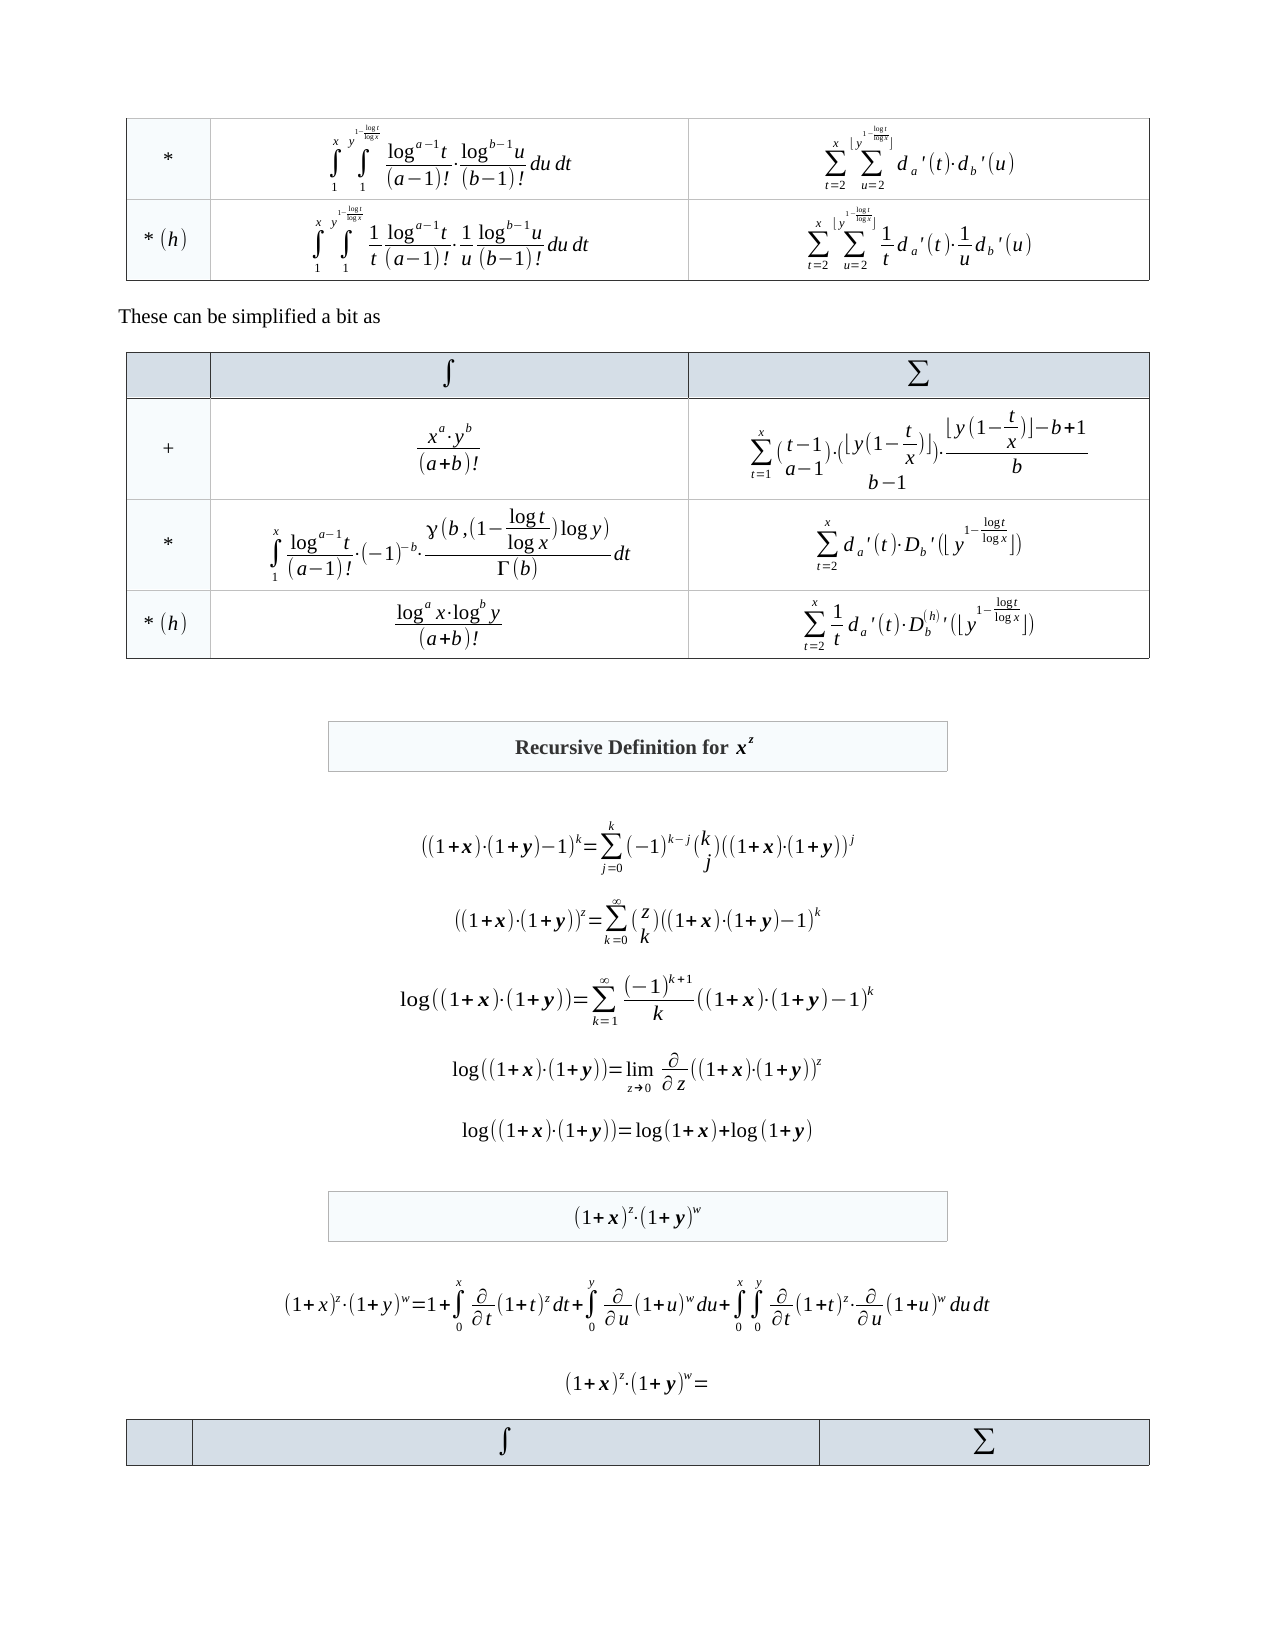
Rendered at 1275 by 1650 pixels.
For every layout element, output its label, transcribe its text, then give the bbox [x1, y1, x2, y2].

table_header [127, 1420, 192, 1465]
table_cell [689, 200, 1149, 279]
table_cell [211, 119, 688, 199]
table_cell [689, 399, 1149, 499]
text These can be simplified a bit as [118, 304, 1157, 328]
table_header [211, 353, 688, 397]
text Recursive Definition for [329, 722, 947, 771]
table_cell * [127, 200, 210, 279]
table_cell [689, 119, 1149, 199]
table_cell * [127, 119, 210, 199]
table_cell [211, 591, 688, 658]
table_cell [689, 500, 1149, 589]
table_header [689, 353, 1149, 397]
table_cell [211, 399, 688, 499]
table_cell * [127, 591, 210, 658]
table_header [127, 353, 210, 397]
table_cell [211, 500, 688, 589]
table_cell [689, 591, 1149, 658]
table_header [193, 1420, 819, 1465]
table_cell + [127, 399, 210, 499]
table_header [820, 1420, 1149, 1465]
table_cell * [127, 500, 210, 589]
table_cell [211, 200, 688, 279]
